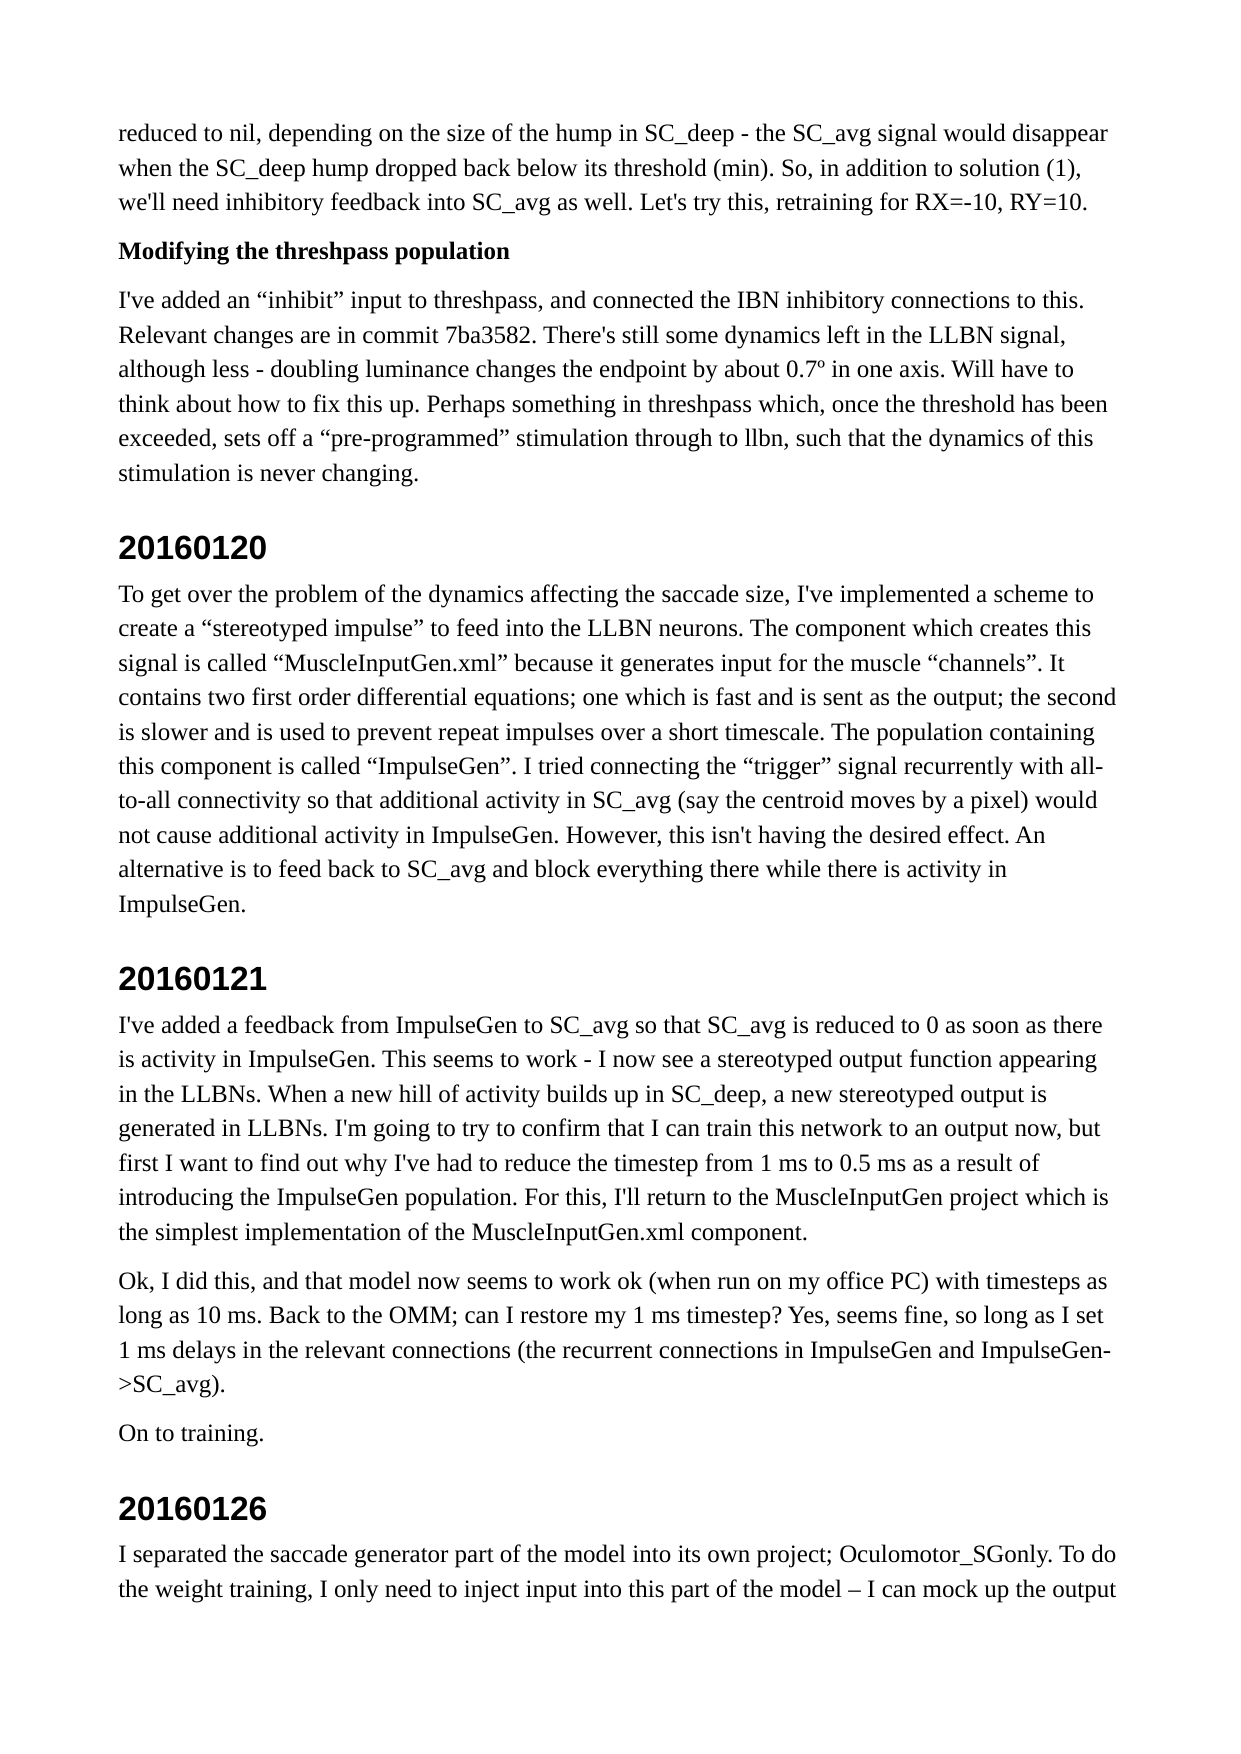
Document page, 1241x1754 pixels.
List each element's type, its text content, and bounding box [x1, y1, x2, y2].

text reduced to nil, depending on the size of the hump in SC_deep - the SC_avg signal would disappear when the SC_deep hump dropped back below its threshold (min). So, in addition to solution (1), we'll need inhibitory feedback into SC_avg as well. Let's try this, retraining for RX=-10, RY=10. [118, 118, 1122, 216]
subtitle 20160120 [118, 527, 1122, 566]
text Ok, I did this, and that model now seems to work ok (when run on my office PC) with timesteps as long as 10 ms. Back to the OMM; can I restore my 1 ms timestep? Yes, seems fine, so long as I set 1 ms delays in the relevant connections (the recurrent connections in ImpulseGen and ImpulseGen->SC_avg). [118, 1266, 1122, 1398]
text To get over the problem of the dynamics affecting the saccade size, I've implemented a scheme to create a “stereotyped impulse” to feed into the LLBN neurons. The component which creates this signal is called “MuscleInputGen.xml” because it generates input for the muscle “channels”. It contains two first order differential equations; one which is fast and is sent as the output; the second is slower and is used to prevent repeat impulses over a short timescale. The population containing this component is called “ImpulseGen”. I tried connecting the “trigger” signal recurrently with all-to-all connectivity so that additional activity in SC_avg (say the centroid moves by a pixel) would not cause additional activity in ImpulseGen. However, this isn't having the desired effect. An alternative is to feed back to SC_avg and block everything there while there is activity in ImpulseGen. [118, 579, 1122, 918]
subtitle 20160121 [118, 959, 1122, 997]
text I've added a feedback from ImpulseGen to SC_avg so that SC_avg is reduced to 0 as soon as there is activity in ImpulseGen. This seems to work - I now see a stereotyped output function appearing in the LLBNs. When a new hill of activity builds up in SC_deep, a new stereotyped output is generated in LLBNs. I'm going to try to confirm that I can train this network to an output now, but first I want to find out why I've had to reduce the timestep from 1 ms to 0.5 ms as a result of introducing the ImpulseGen population. For this, I'll return to the MuscleInputGen project which is the simplest implementation of the MuscleInputGen.xml component. [118, 1010, 1122, 1246]
text I've added an “inhibit” input to threshpass, and connected the IBN inhibitory connections to this. Relevant changes are in commit 7ba3582. There's still some dynamics left in the LLBN signal, although less - doubling luminance changes the endpoint by about 0.7º in one axis. Will have to think about how to fix this up. Perhaps something in threshpass which, once the threshold has been exceeded, sets off a “pre-programmed” stimulation through to llbn, such that the dynamics of this stimulation is never changing. [118, 285, 1122, 486]
text On to training. [118, 1418, 1122, 1447]
text Modifying the threshpass population [118, 236, 1122, 265]
text I separated the saccade generator part of the model into its own project; Oculomotor_SGonly. To do the weight training, I only need to inject input into this part of the model – I can mock up the output [118, 1539, 1122, 1603]
subtitle 20160126 [118, 1488, 1122, 1527]
